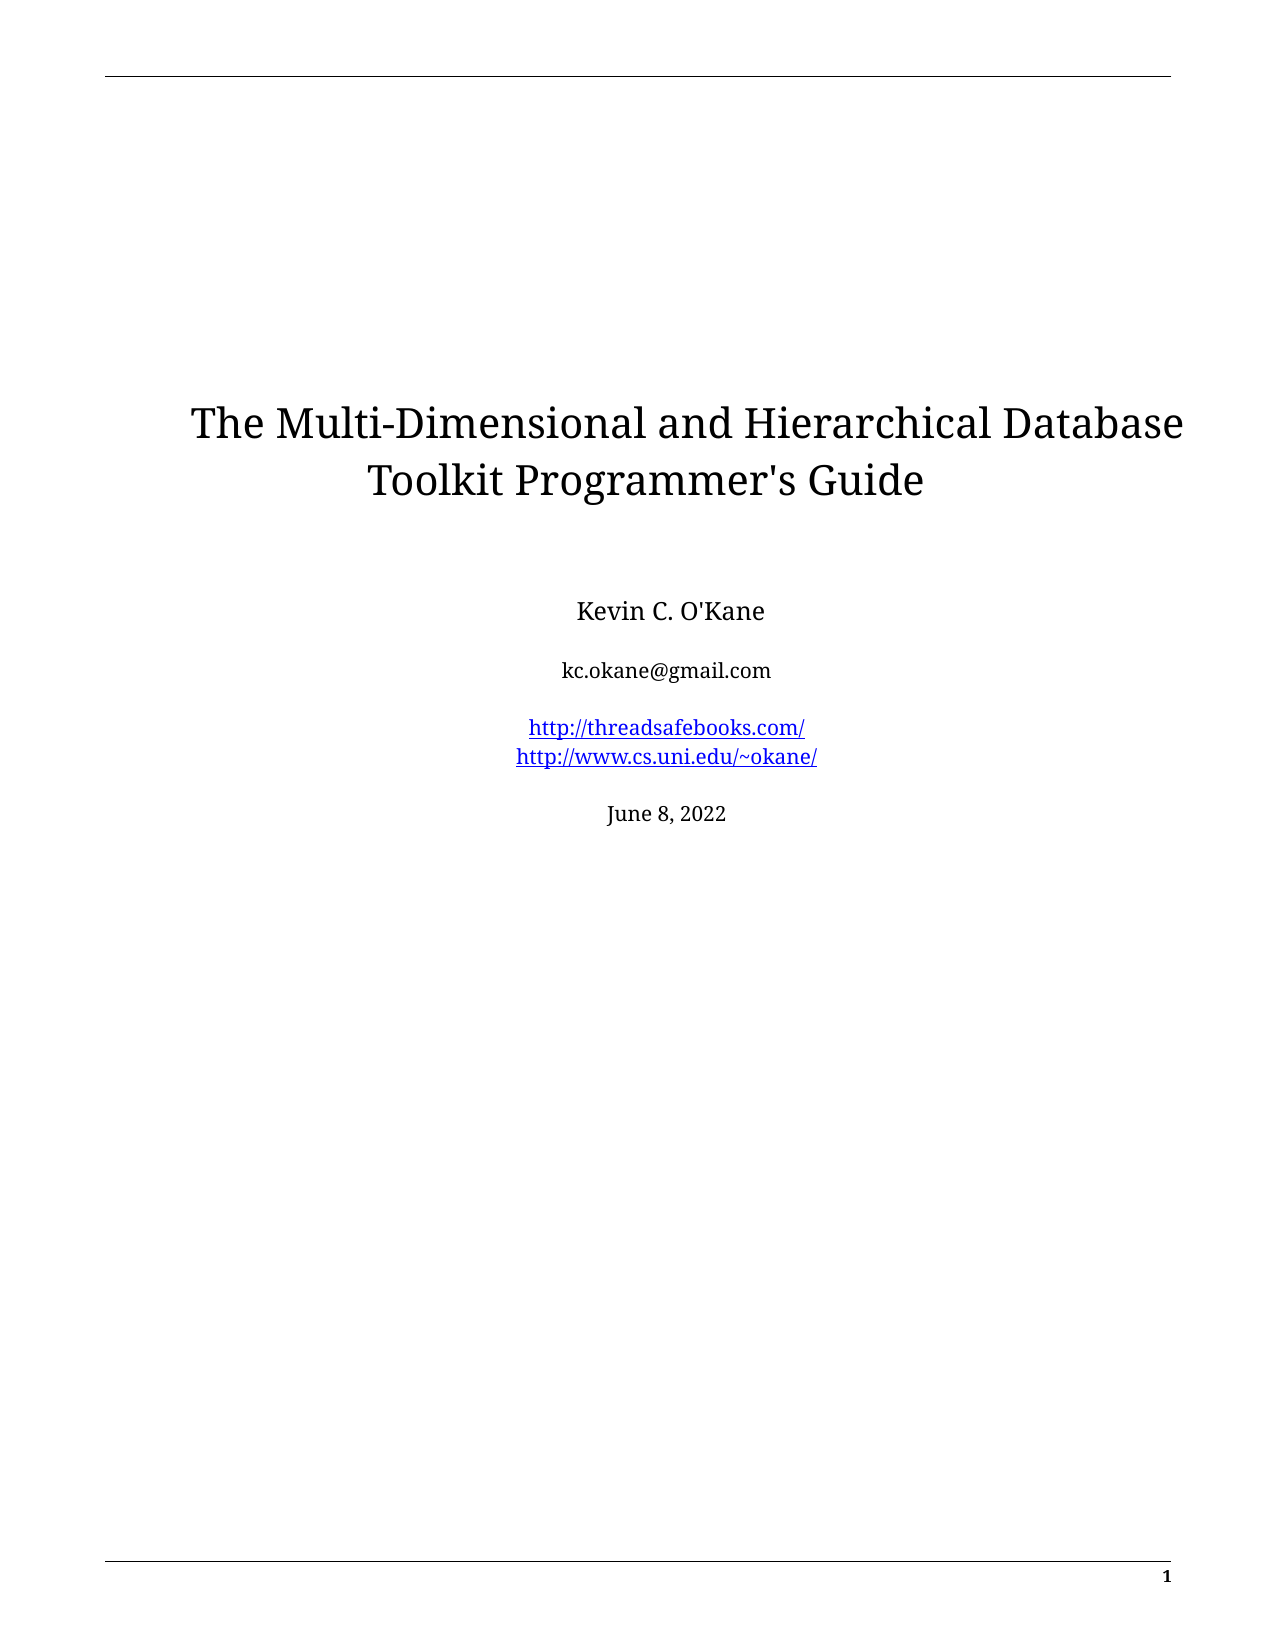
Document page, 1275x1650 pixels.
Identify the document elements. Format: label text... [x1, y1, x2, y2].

text The Multi-Dimensional and Hierarchical Database Toolkit Programmer's Guide [105, 394, 1186, 507]
text http://www.cs.uni.edu/~okane/ [105, 742, 1186, 770]
text http://threadsafebooks.com/ [105, 713, 1186, 742]
text kc.okane@gmail.com [105, 657, 1186, 685]
text Kevin C. O'Kane [105, 594, 1186, 628]
text June 8, 2022 [105, 799, 1186, 827]
